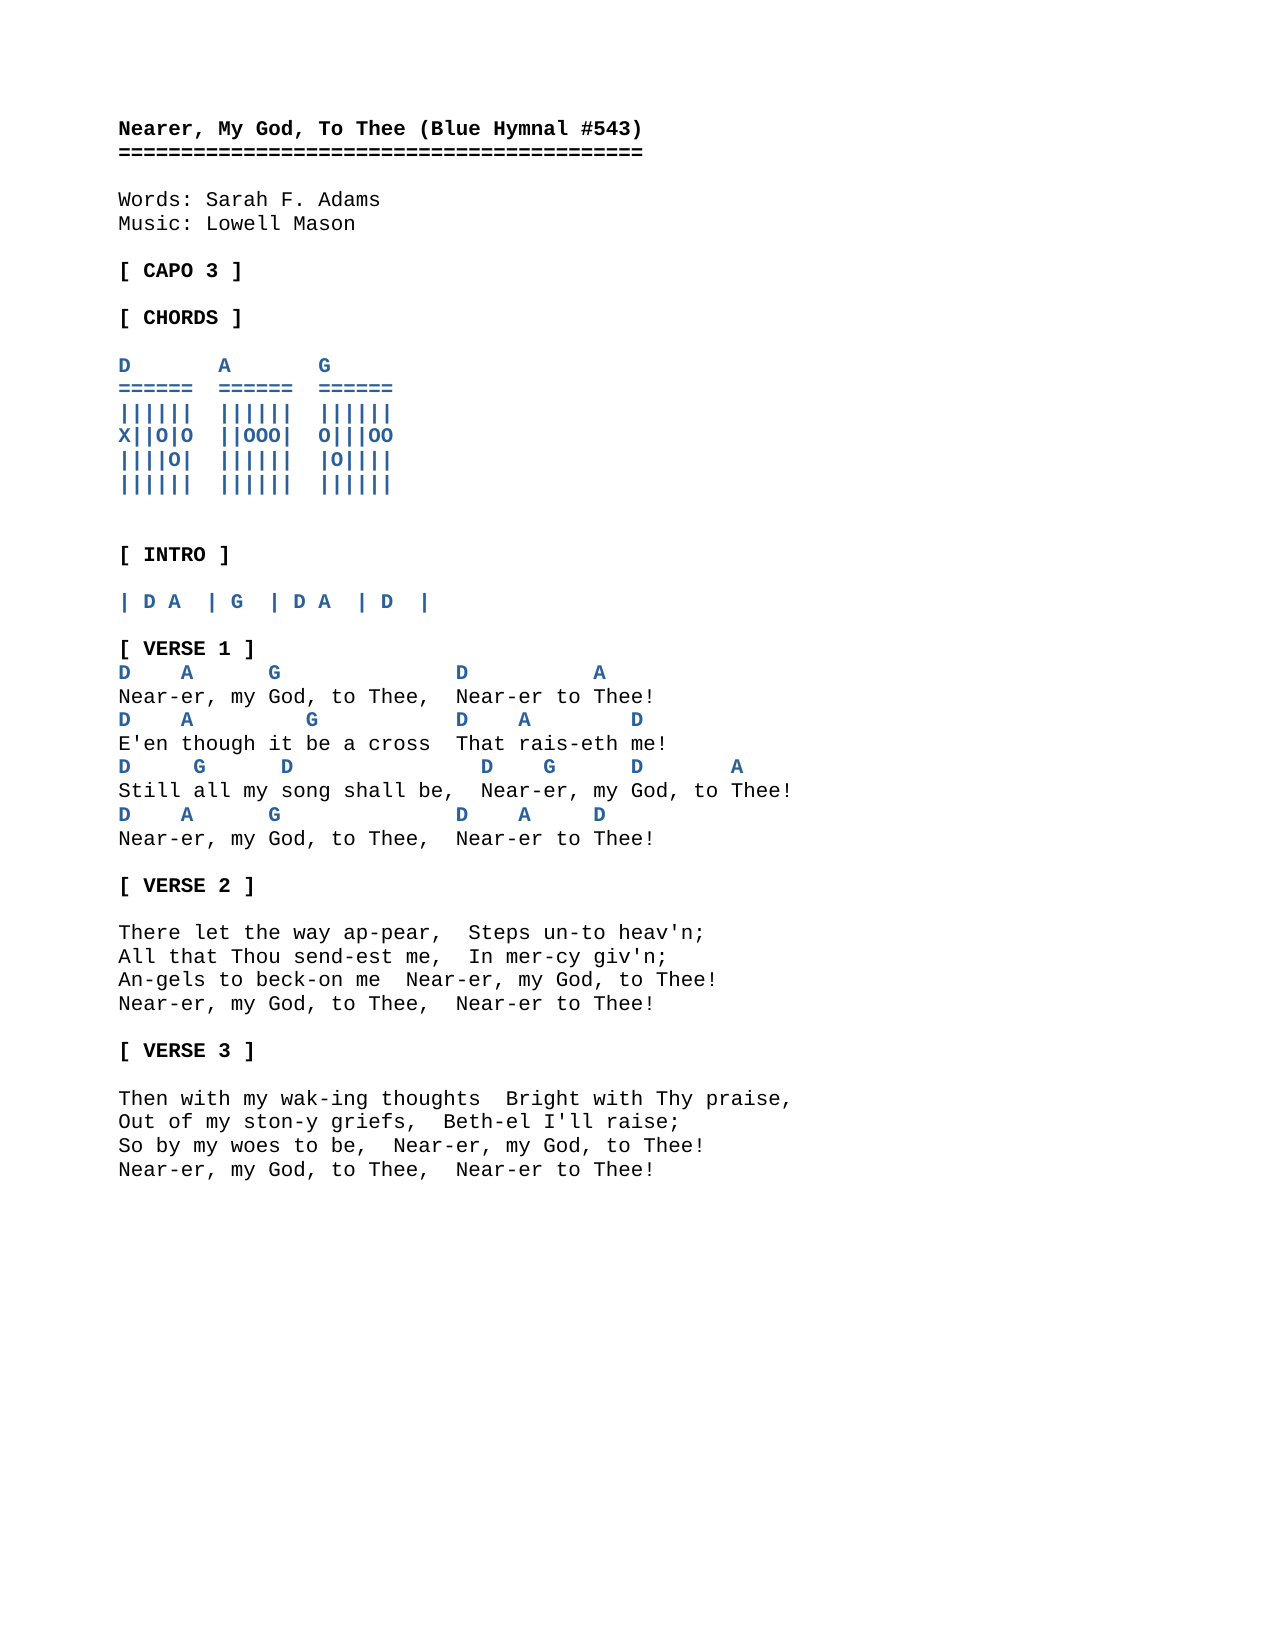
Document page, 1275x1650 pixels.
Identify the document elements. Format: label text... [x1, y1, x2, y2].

text Near-er, my God, to Thee, Near-er to Thee! [118, 1158, 1157, 1182]
text Words: Sarah F. Adams [118, 189, 1157, 213]
text D A G D A [118, 662, 1157, 686]
text D A G [118, 354, 1157, 378]
text [ CHORDS ] [118, 307, 1157, 331]
text [ VERSE 1 ] [118, 638, 1157, 662]
text Near-er, my God, to Thee, Near-er to Thee! [118, 993, 1157, 1017]
text [ CAPO 3 ] [118, 260, 1157, 284]
text ====== ====== ====== [118, 378, 1157, 402]
text Near-er, my God, to Thee, Near-er to Thee! [118, 686, 1157, 709]
text Nearer, My God, To Thee (Blue Hymnal #543) [118, 118, 1157, 142]
text X||O|O ||OOO| O|||OO [118, 426, 1157, 449]
text Still all my song shall be, Near-er, my God, to Thee! [118, 780, 1157, 804]
text D A G D A D [118, 709, 1157, 733]
text [ VERSE 3 ] [118, 1040, 1157, 1064]
text Out of my ston-y griefs, Beth-el I'll raise; [118, 1111, 1157, 1135]
text E'en though it be a cross That rais-eth me! [118, 733, 1157, 757]
text D G D D G D A [118, 757, 1157, 780]
text An-gels to beck-on me Near-er, my God, to Thee! [118, 969, 1157, 993]
text [ VERSE 2 ] [118, 875, 1157, 898]
text Music: Lowell Mason [118, 213, 1157, 236]
text So by my woes to be, Near-er, my God, to Thee! [118, 1135, 1157, 1158]
text |||||| |||||| |||||| [118, 473, 1157, 496]
text [ INTRO ] [118, 544, 1157, 567]
text There let the way ap-pear, Steps un-to heav'n; [118, 922, 1157, 946]
text All that Thou send-est me, In mer-cy giv'n; [118, 946, 1157, 969]
text D A G D A D [118, 804, 1157, 827]
text Near-er, my God, to Thee, Near-er to Thee! [118, 827, 1157, 851]
text |||||| |||||| |||||| [118, 402, 1157, 426]
text | D A | G | D A | D | [118, 591, 1157, 615]
text ========================================== [118, 142, 1157, 165]
text Then with my wak-ing thoughts Bright with Thy praise, [118, 1088, 1157, 1111]
text ||||O| |||||| |O|||| [118, 449, 1157, 473]
